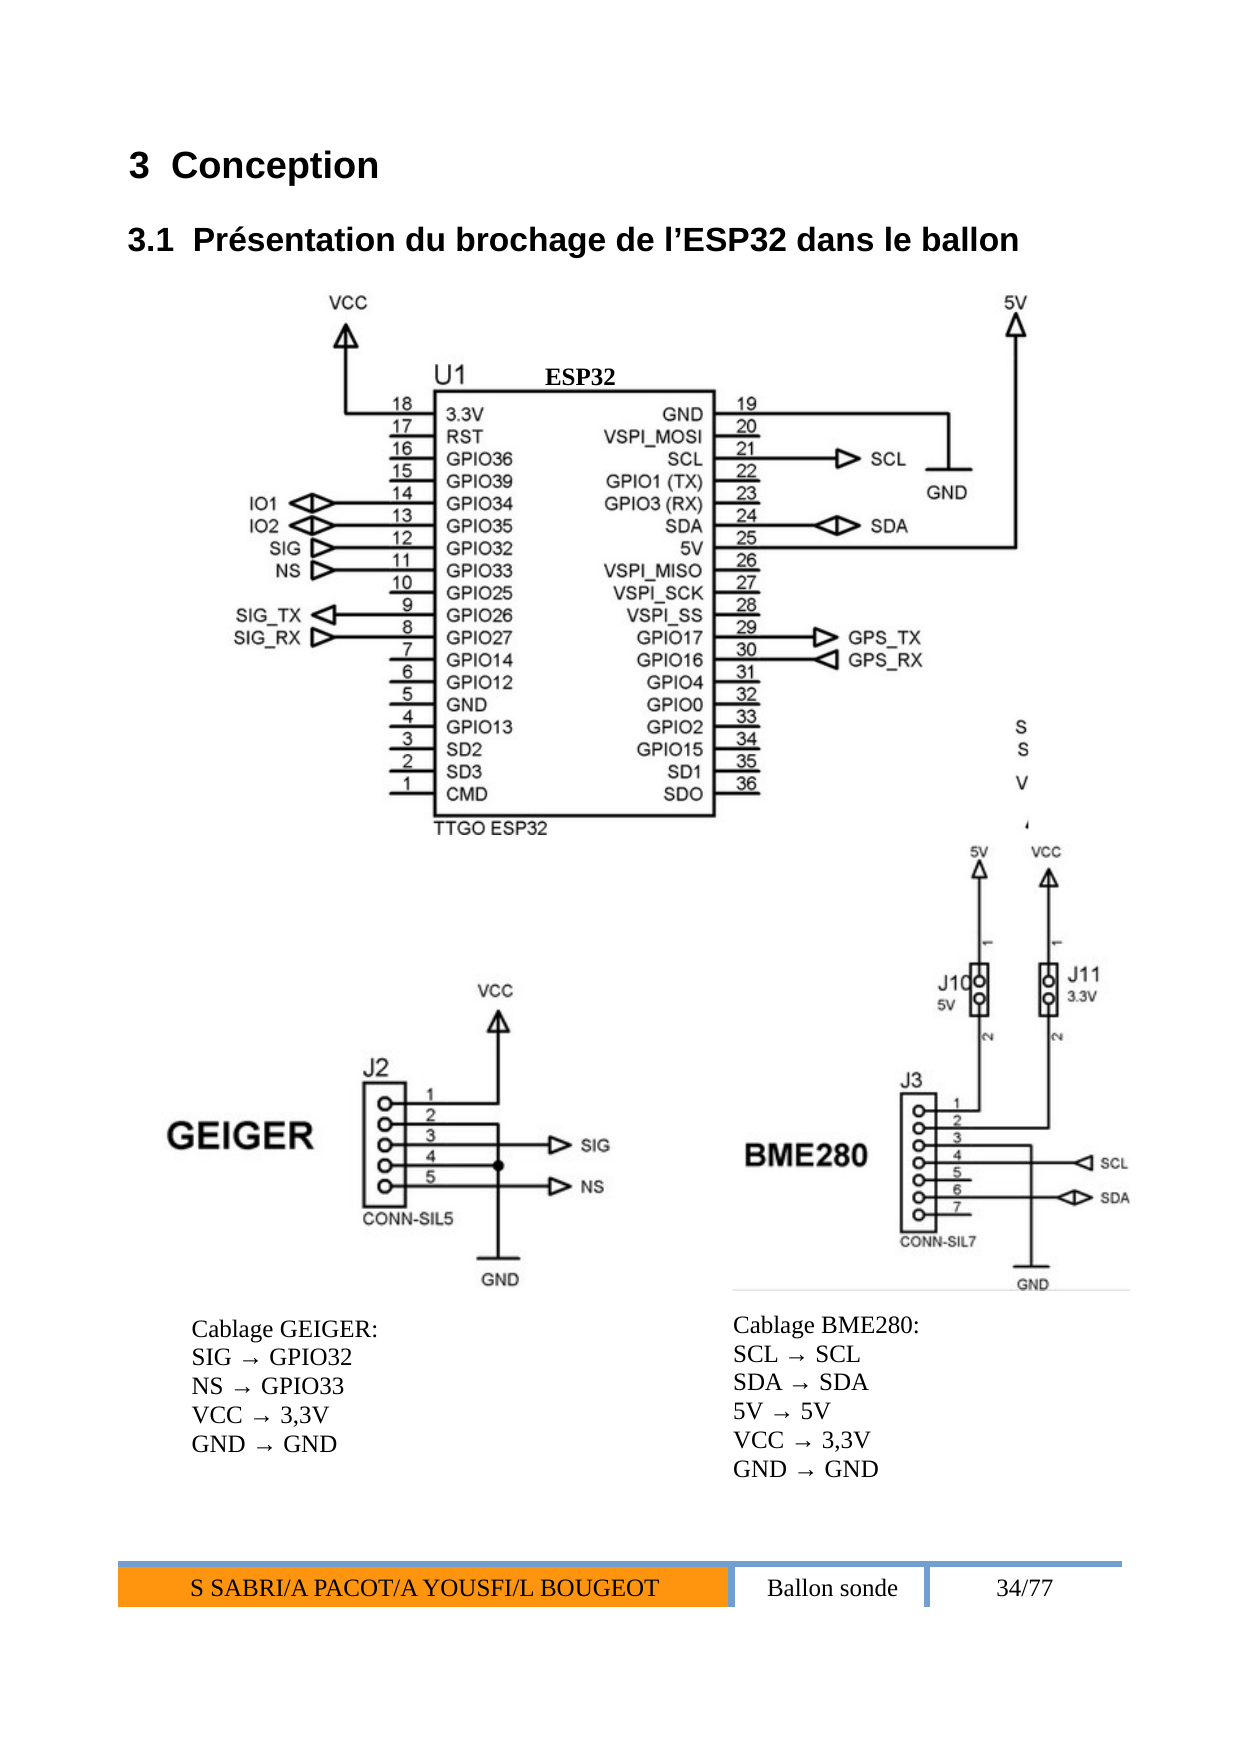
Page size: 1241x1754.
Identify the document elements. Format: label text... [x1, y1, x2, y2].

picture [196, 272, 1029, 835]
subtitle Présentation du brochage de l’ESP32 dans le ballon [118, 220, 1122, 259]
subtitle Conception [118, 143, 1122, 187]
picture [732, 844, 1131, 1291]
picture [161, 974, 629, 1292]
